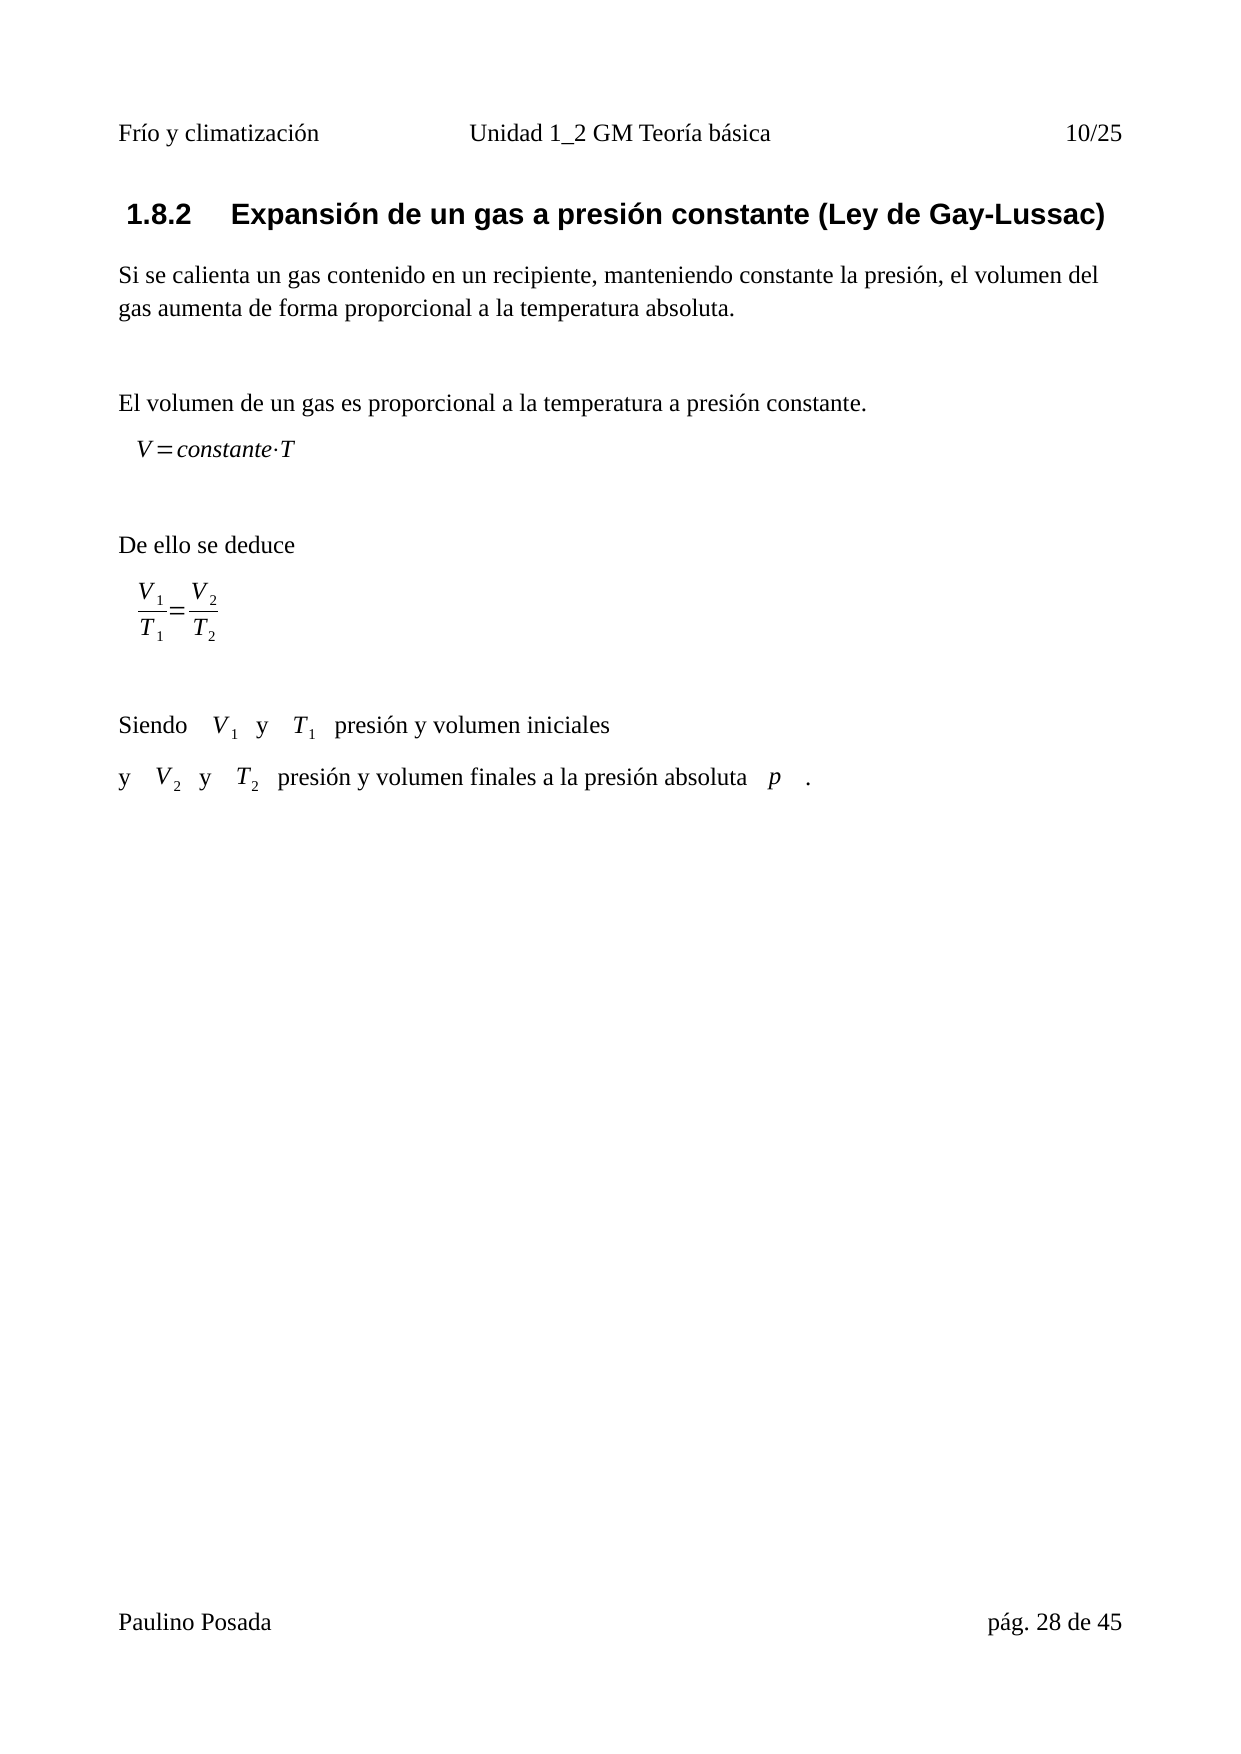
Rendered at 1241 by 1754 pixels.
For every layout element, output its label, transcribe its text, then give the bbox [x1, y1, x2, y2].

text De ello se deduce [118, 530, 1122, 559]
subtitle Expansión de un gas a presión constante (Ley de Gay-Lussac) [118, 197, 1122, 231]
text Si se calienta un gas contenido en un recipiente, manteniendo constante la presión, el volumen del gas aumenta de forma proporcional a la temperatura absoluta. [118, 260, 1122, 322]
text Siendo y presión y volumen iniciales [118, 711, 1122, 743]
text El volumen de un gas es proporcional a la temperatura a presión constante. [118, 388, 1122, 417]
text y y presión y volumen finales a la presión absoluta . [118, 762, 1122, 794]
